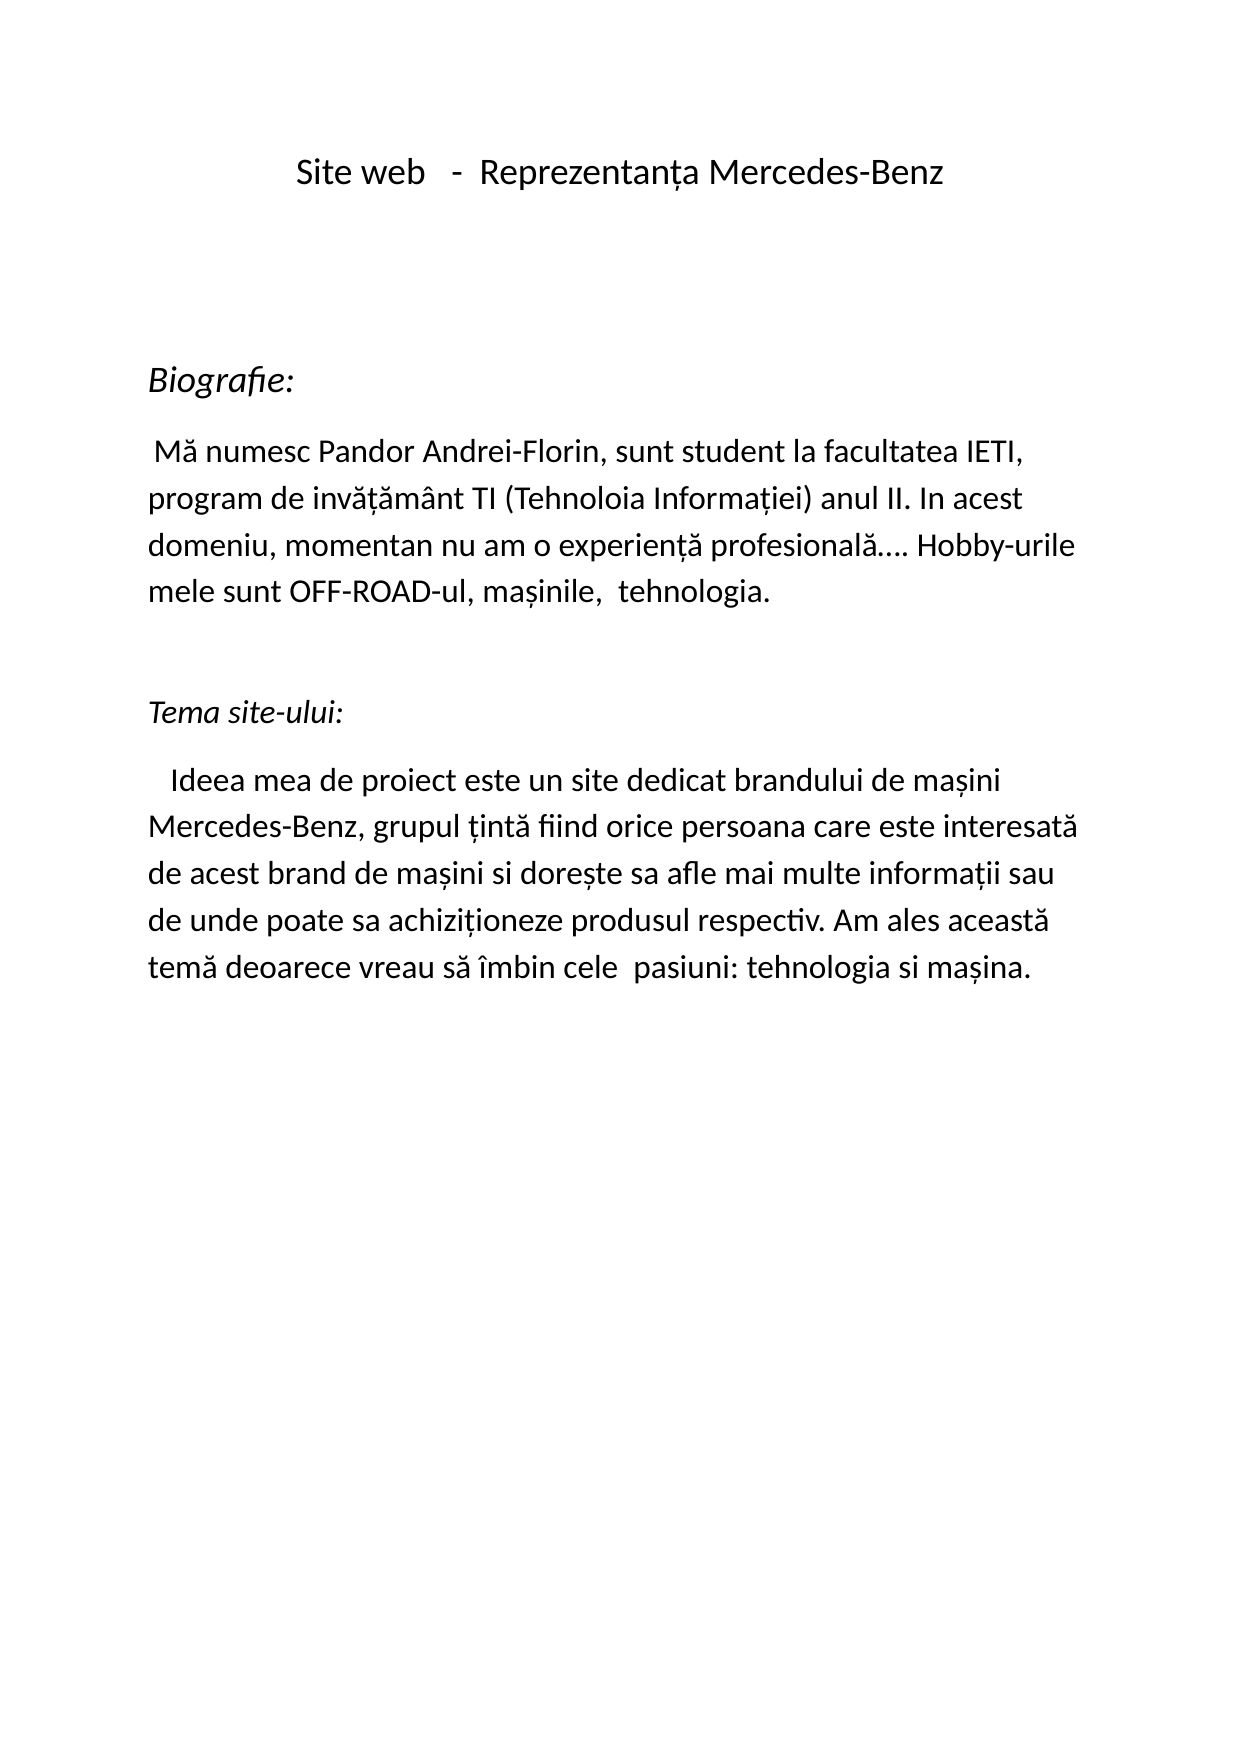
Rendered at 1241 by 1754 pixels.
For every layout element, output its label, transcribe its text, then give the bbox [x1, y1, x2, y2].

text Site web - Reprezentanța Mercedes-Benz [148, 148, 1093, 193]
text Ideea mea de proiect este un site dedicat brandului de mașini Mercedes-Benz, grupul țintă fiind orice persoana care este interesată de acest brand de mașini si dorește sa afle mai multe informații sau de unde poate sa achiziționeze produsul respectiv. Am ales această temă deoarece vreau să îmbin cele pasiuni: tehnologia si mașina. [148, 758, 1093, 986]
text Mă numesc Pandor Andrei-Florin, sunt student la facultatea IETI, program de invățământ TI (Tehnoloia Informației) anul II. In acest domeniu, momentan nu am o experiență profesională…. Hobby-urile mele sunt OFF-ROAD-ul, mașinile, tehnologia. [148, 430, 1093, 611]
text Biografie: [148, 356, 1093, 402]
text Tema site-ului: [148, 691, 1093, 732]
